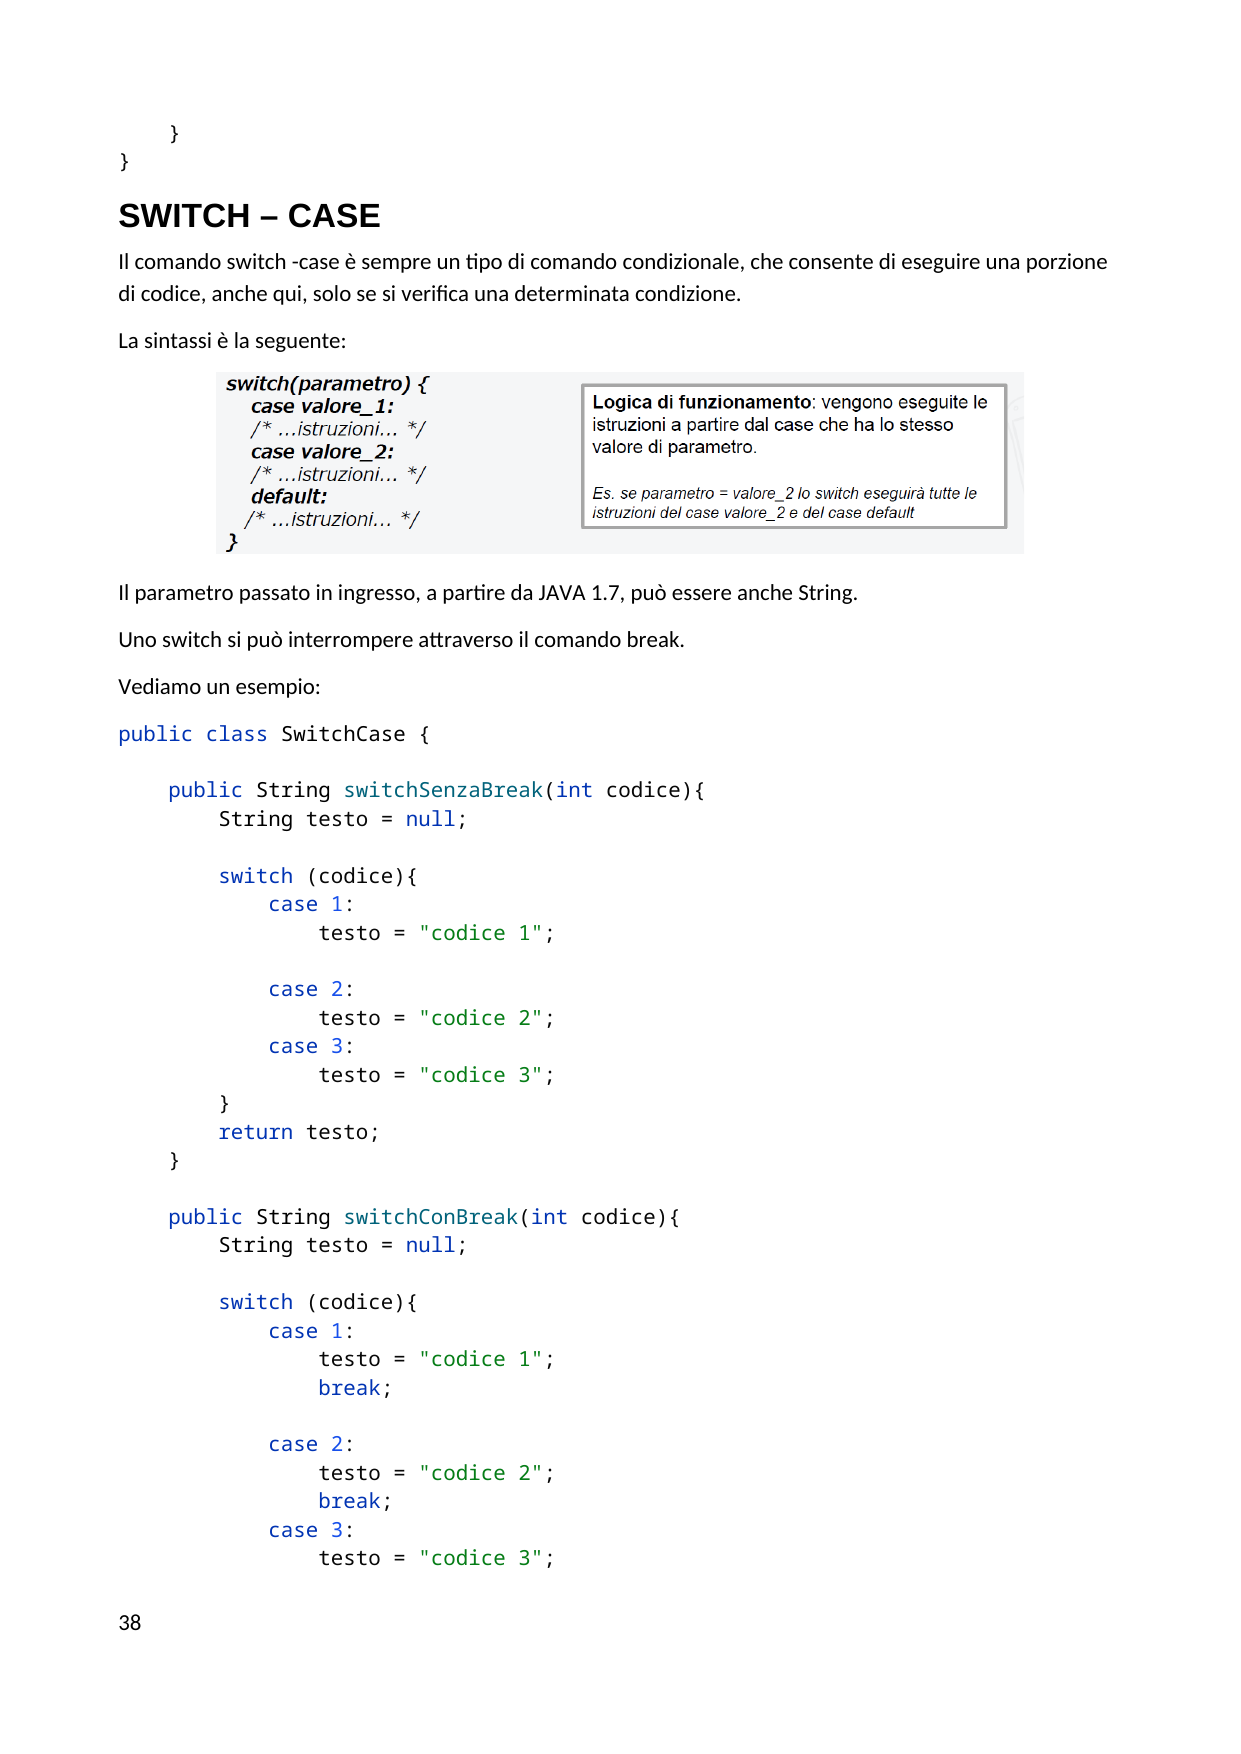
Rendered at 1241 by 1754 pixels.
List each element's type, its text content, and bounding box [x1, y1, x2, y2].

text Il parametro passato in ingresso, a partire da JAVA 1.7, può essere anche String. [118, 578, 1122, 606]
picture [216, 372, 1025, 554]
text La sintassi è la seguente: [118, 326, 1122, 354]
text } } [118, 118, 1122, 175]
text public class SwitchCase { public String switchSenzaBreak(int codice){ String testo = null; switch (codice){ case 1: testo = "codice 1"; case 2: testo = "codice 2"; case 3: testo = "codice 3"; } return testo; } public String switchConBreak(int codice){ String testo = null; switch (codice){ case 1: testo = "codice 1"; break; case 2: testo = "codice 2"; break; case 3: testo = "codice 3"; [118, 719, 1122, 1572]
text Uno switch si può interrompere attraverso il comando break. [118, 625, 1122, 653]
text Il comando switch -case è sempre un tipo di comando condizionale, che consente di eseguire una porzione di codice, anche qui, solo se si verifica una determinata condizione. [118, 247, 1122, 307]
text Vediamo un esempio: [118, 672, 1122, 700]
subtitle SWITCH – CASE [118, 196, 1122, 234]
